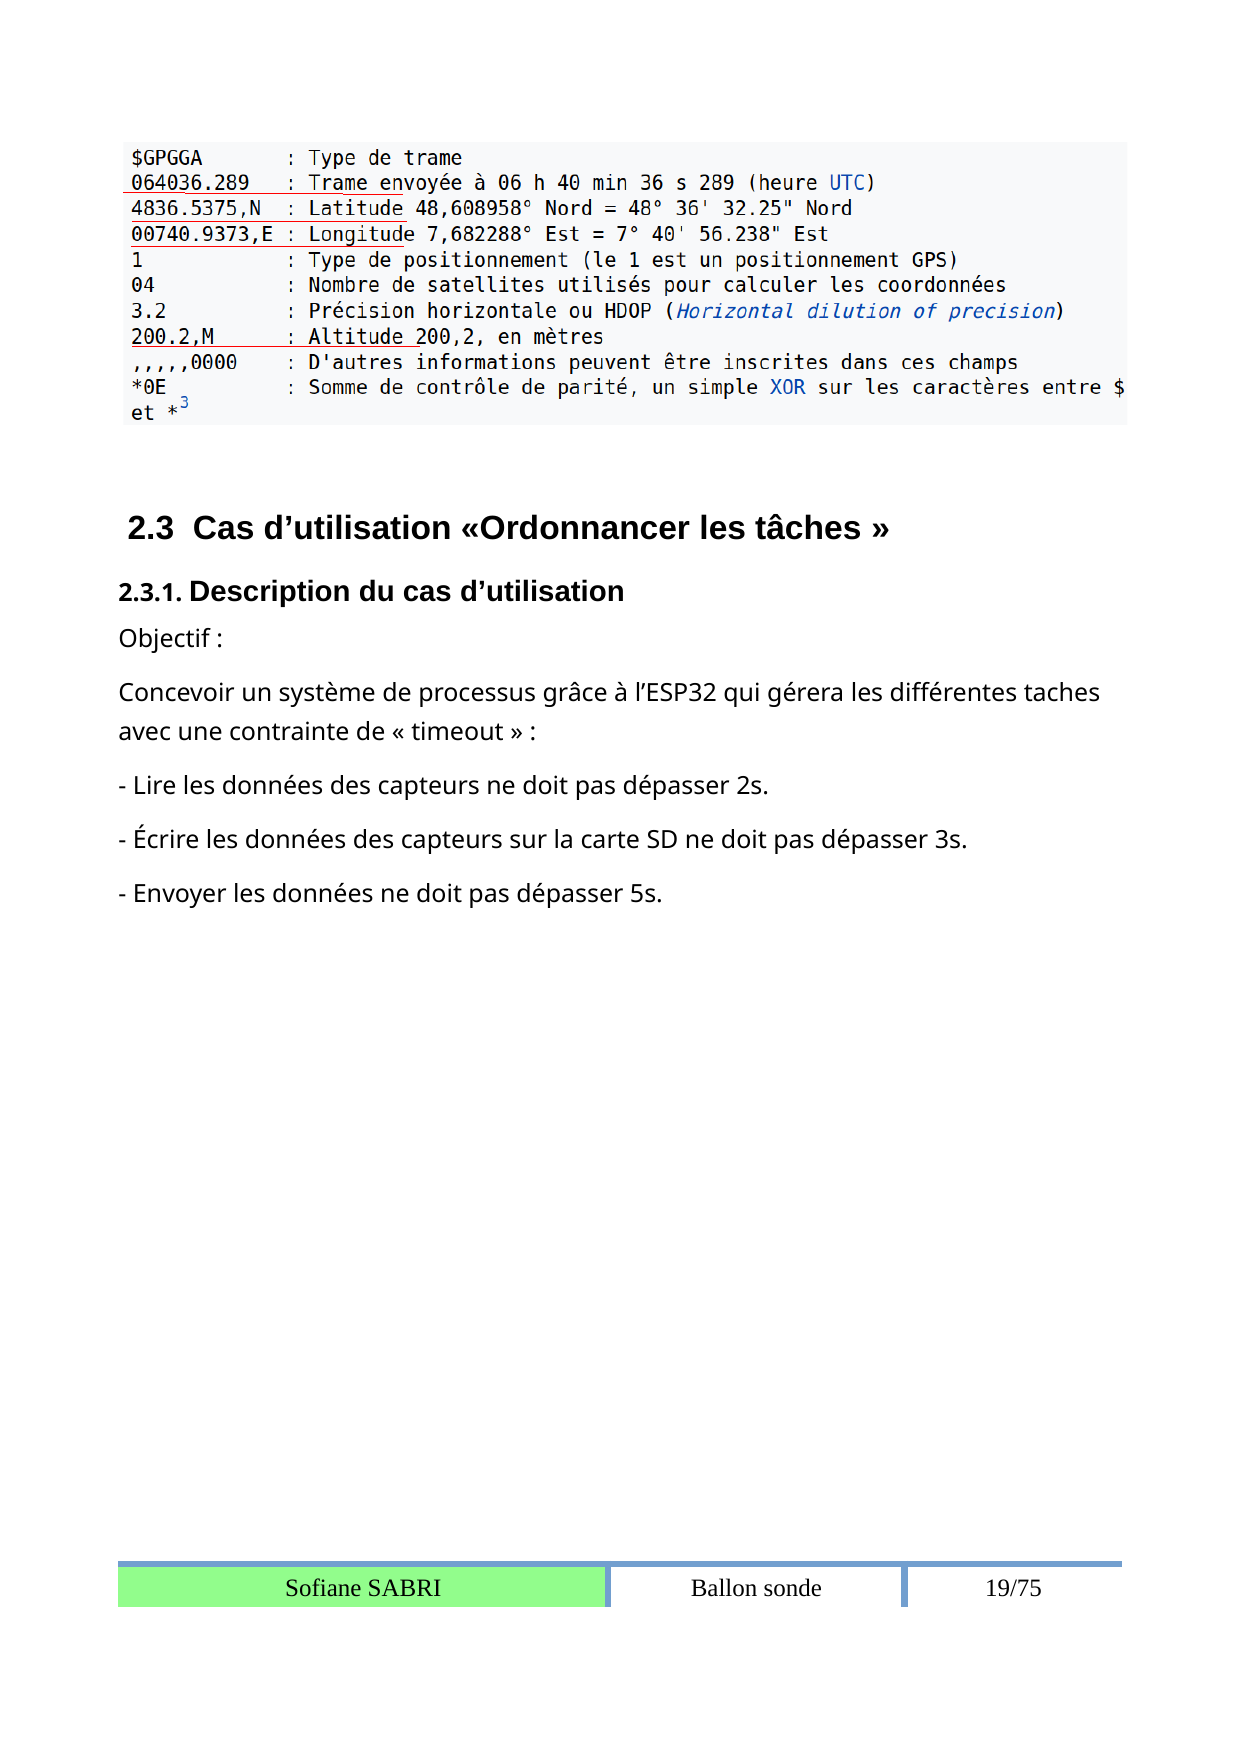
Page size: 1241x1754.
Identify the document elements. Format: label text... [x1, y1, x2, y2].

picture [123, 142, 1128, 425]
text - Écrire les données des capteurs sur la carte SD ne doit pas dépasser 3s. [118, 821, 1122, 856]
text - Envoyer les données ne doit pas dépasser 5s. [118, 875, 1122, 909]
text Concevoir un système de processus grâce à l’ESP32 qui gérera les différentes taches avec une contrainte de « timeout » : [118, 675, 1122, 748]
text - Lire les données des capteurs ne doit pas dépasser 2s. [118, 768, 1122, 802]
subtitle Cas d’utilisation «Ordonnancer les tâches » [118, 508, 1122, 547]
text Objectif : [118, 621, 1122, 655]
subtitle Description du cas d’utilisation [118, 574, 1122, 608]
